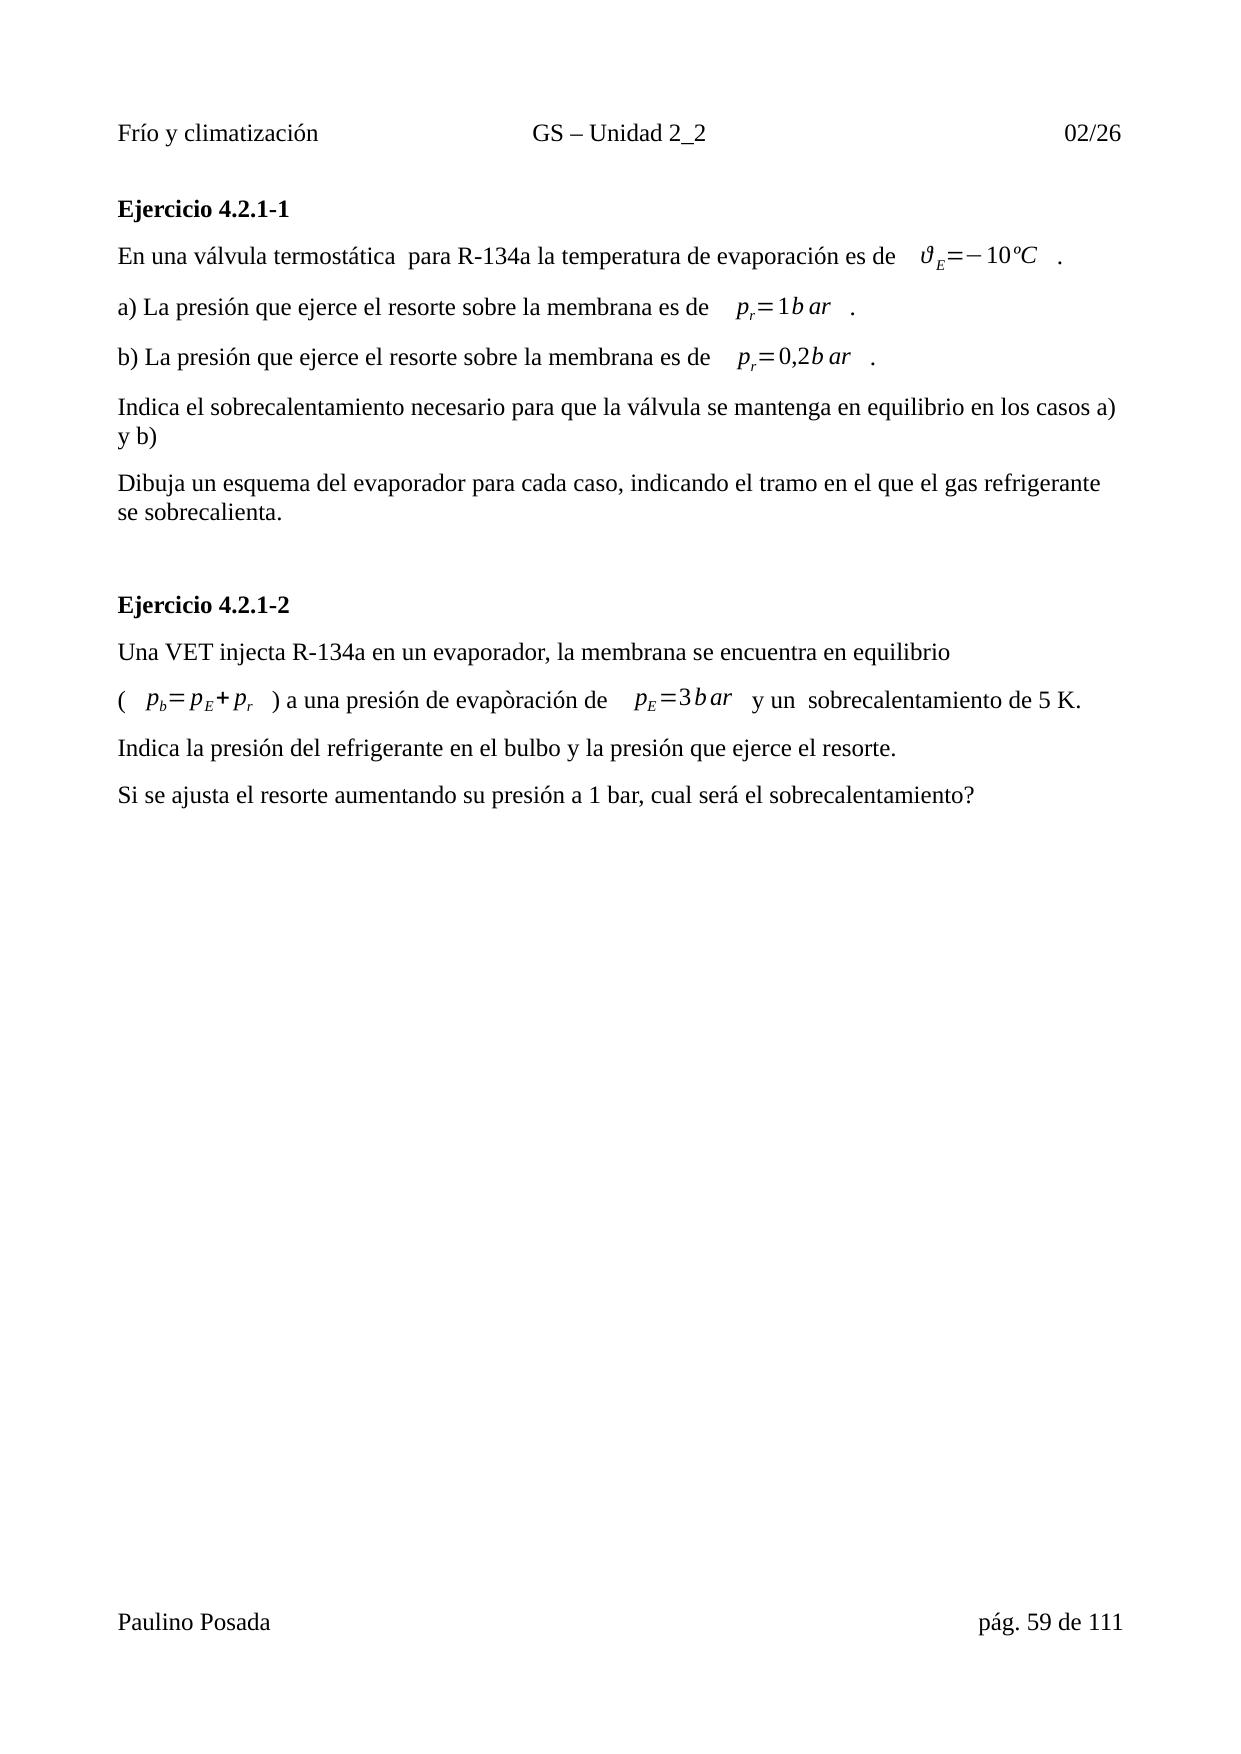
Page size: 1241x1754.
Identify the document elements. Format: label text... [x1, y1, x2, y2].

text a) La presión que ejerce el resorte sobre la membrana es de . [117, 292, 1123, 324]
text Dibuja un esquema del evaporador para cada caso, indicando el tramo en el que el gas refrigerante se sobrecalienta. [117, 468, 1123, 525]
text Si se ajusta el resorte aumentando su presión a 1 bar, cual será el sobrecalentamiento? [117, 780, 1123, 809]
text Ejercicio 4.2.1-1 [117, 194, 1123, 223]
text En una válvula termostática para R-134a la temperatura de evaporación es de . [117, 241, 1123, 273]
text Una VET injecta R-134a en un evaporador, la membrana se encuentra en equilibrio [117, 637, 1123, 666]
text Ejercicio 4.2.1-2 [117, 590, 1123, 619]
text Indica la presión del refrigerante en el bulbo y la presión que ejerce el resorte. [117, 733, 1123, 762]
text Indica el sobrecalentamiento necesario para que la válvula se mantenga en equilibrio en los casos a) y b) [117, 392, 1123, 450]
text () a una presión de evapòración de y un sobrecalentamiento de 5 K. [117, 684, 1123, 715]
text b) La presión que ejerce el resorte sobre la membrana es de . [117, 342, 1123, 374]
